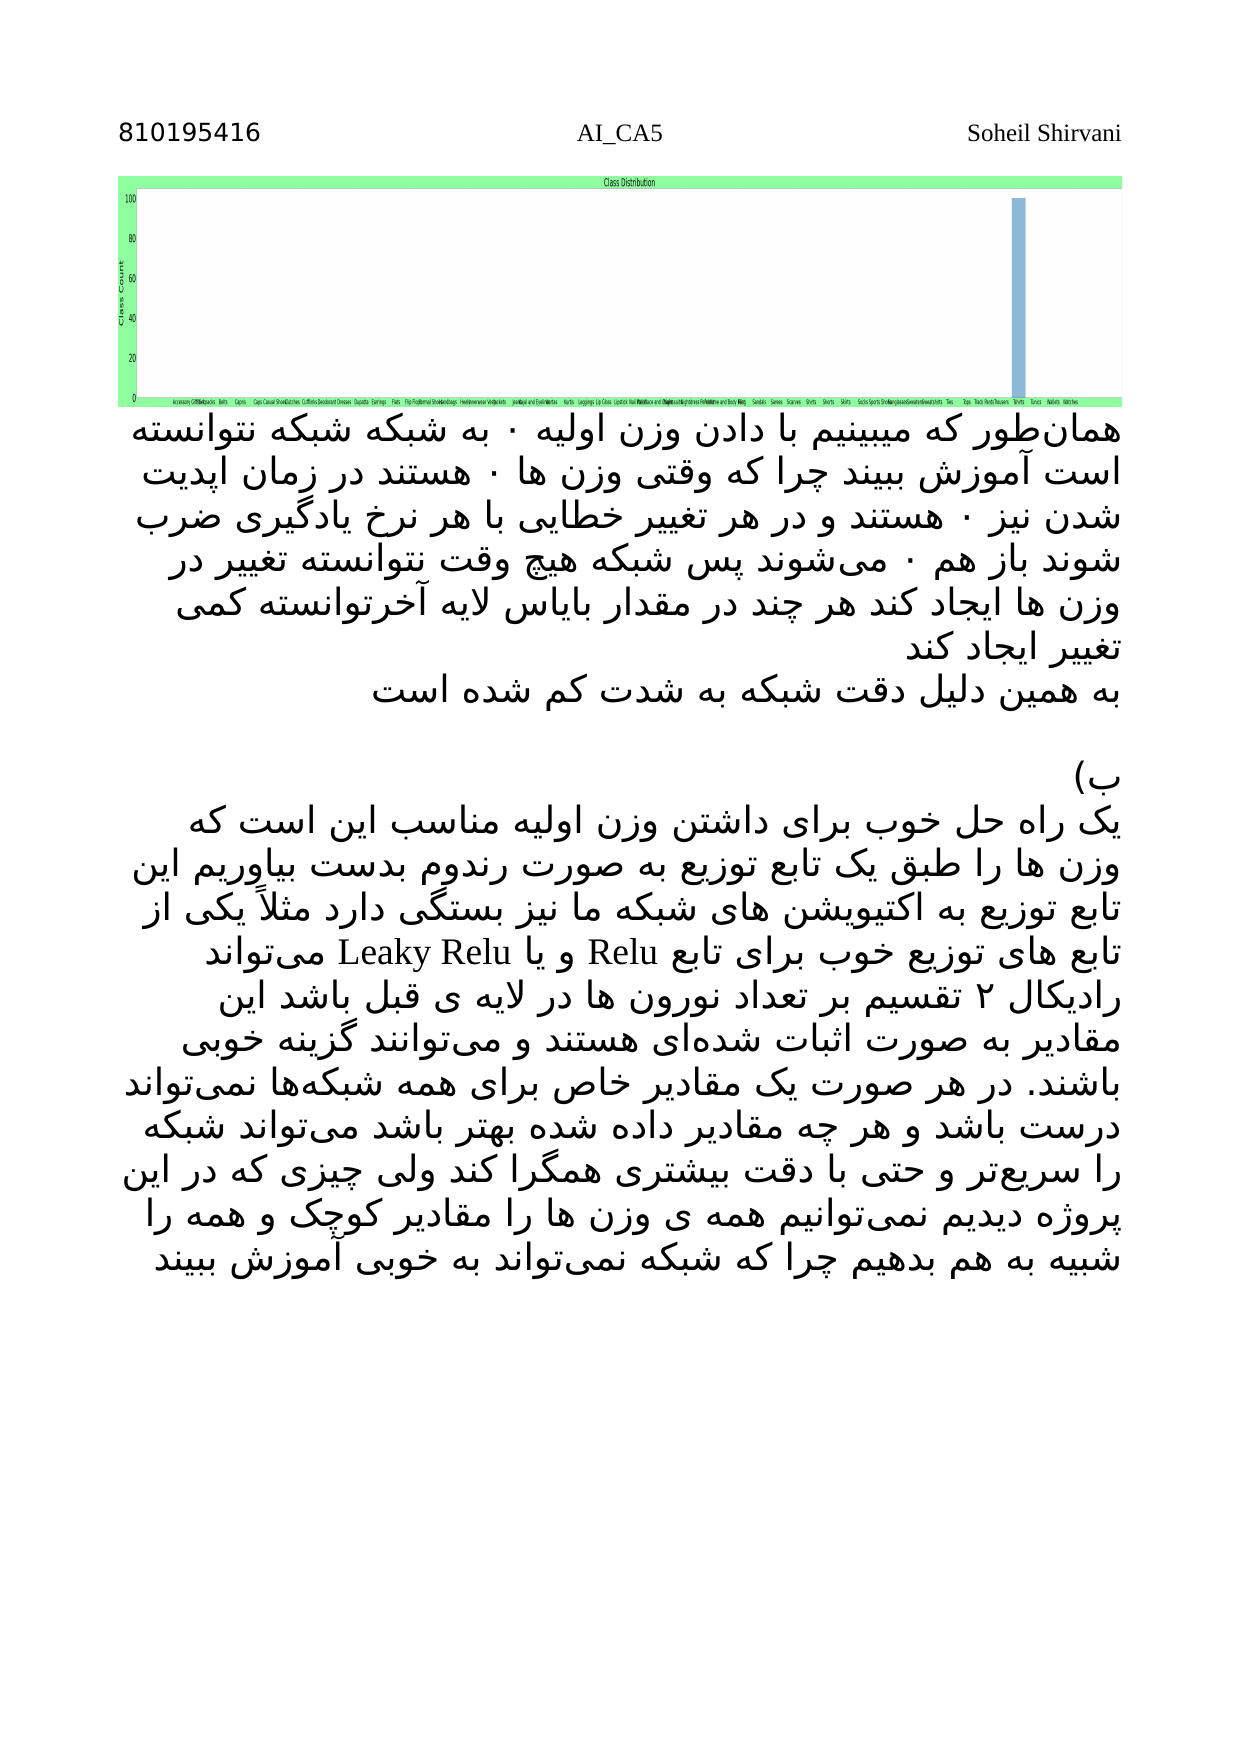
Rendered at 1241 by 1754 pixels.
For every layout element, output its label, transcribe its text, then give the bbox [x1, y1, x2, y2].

text یک راه حل خوب برای داشتن وزن اولیه مناسب این است که وزن ها را طبق یک تابع توزیع به صورت رندوم بدست بیاوریم این تابع توزیع به اکتیویشن های شبکه ما نیز بستگی دارد مثلاً یکی از تابع های توزیع خوب برای تابع Relu و یا Leaky Relu می‌تواند رادیکال ۲ تقسیم بر تعداد نورون ها در لایه ی قبل باشد این مقادیر به صورت اثبات شده‌ای هستند و می‌توانند گزینه خوبی باشند. در هر صورت یک مقادیر خاص برای همه شبکه‌ها نمی‌تواند درست باشد و هر چه مقادیر داده شده بهتر باشد می‌تواند شبکه را سریع‌تر و حتی با دقت بیشتری همگرا کند ولی چیزی که در این پروژه دیدیم نمی‌توانیم همه ی وزن ها را مقادیر کوچک و همه را شبیه به هم بدهیم چرا که شبکه نمی‌تواند به خوبی آموزش ببیند [118, 798, 1122, 1279]
text به همین دلیل دقت شبکه به شدت کم شده است [118, 668, 1122, 712]
text ب) [118, 755, 1122, 798]
picture [118, 176, 1123, 407]
text همان‌طور که میبینیم با دادن وزن اولیه ۰ به شبکه شبکه نتوانسته است آموزش ببیند چرا که وقتی وزن ها ۰ هستند در زمان اپدیت شدن نیز ۰ هستند و در هر تغییر خطایی با هر نرخ یادگیری ضرب شوند باز هم ۰ می‌شوند پس شبکه هیچ وقت نتوانسته تغییر در وزن ها ایجاد کند هر چند در مقدار بایاس لایه آخرتوانسته کمی تغییر ایجاد کند [118, 407, 1122, 668]
